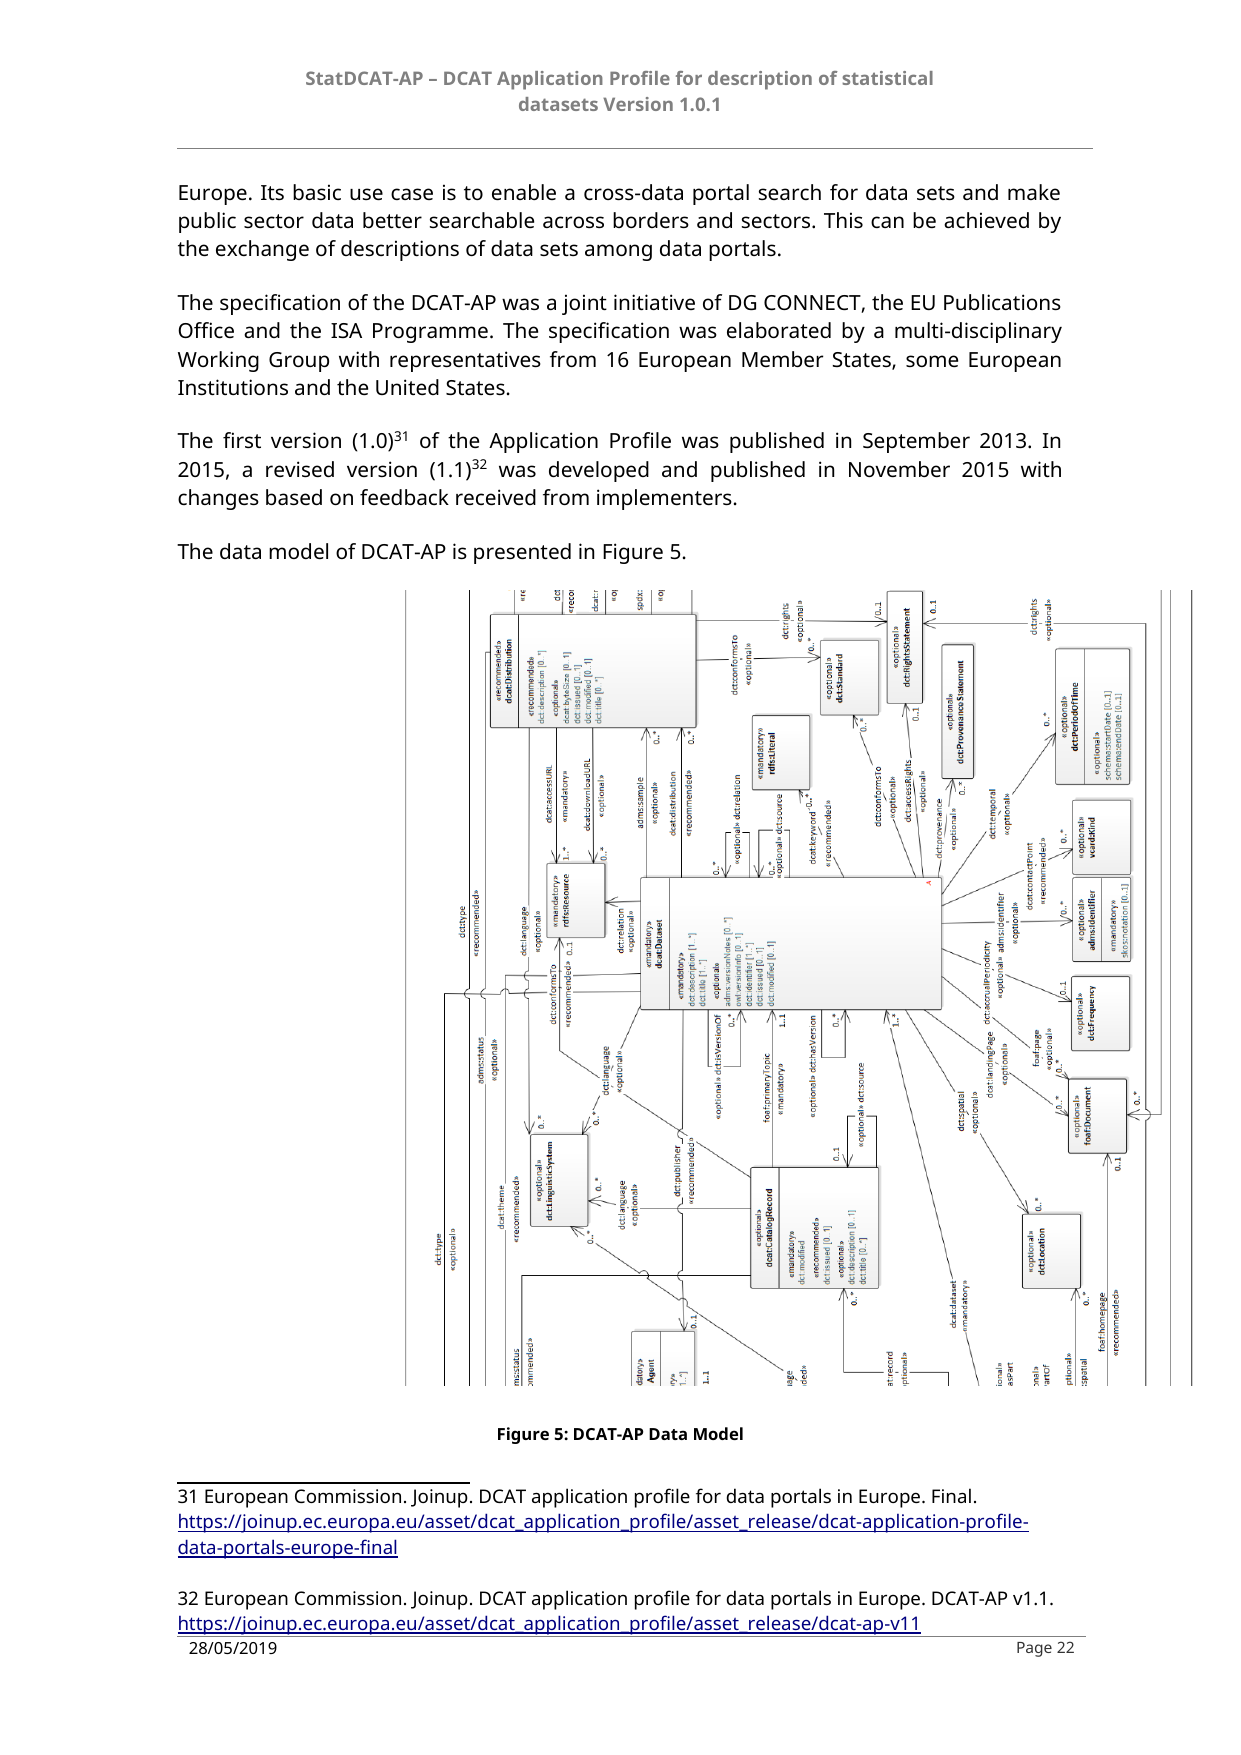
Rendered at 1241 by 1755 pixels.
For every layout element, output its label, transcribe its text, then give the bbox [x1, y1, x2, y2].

text European Commission. Joinup. DCAT application profile for data portals in Europe. Final. https://joinup.ec.europa.eu/asset/dcat_application_profile/asset_release/dcat-application-profile-data-portals-europe-final [177, 1483, 1063, 1560]
text The first version (1.0) of the Application Profile was published in September 2013. In 2015, a revised version (1.1) was developed and published in November 2015 with changes based on feedback received from implementers. [177, 427, 1063, 512]
text European Commission. Joinup. DCAT application profile for data portals in Europe. DCAT-AP v1.1. https://joinup.ec.europa.eu/asset/dcat_application_profile/asset_release/dcat-ap-v11 [177, 1585, 1063, 1636]
text The specification of the DCAT-AP was a joint initiative of DG CONNECT, the EU Publications Office and the ISA Programme. The specification was elaborated by a multi-disciplinary Working Group with representatives from 16 European Member States, some European Institutions and the United States. [177, 288, 1063, 402]
text Figure 5: DCAT-AP Data Model [177, 1423, 1063, 1445]
text Europe. Its basic use case is to enable a cross-data portal search for data sets and make public sector data better searchable across borders and sectors. This can be achieved by the exchange of descriptions of data sets among data portals. [177, 178, 1063, 263]
text The data model of DCAT-AP is presented in Figure 5. [177, 537, 1063, 565]
